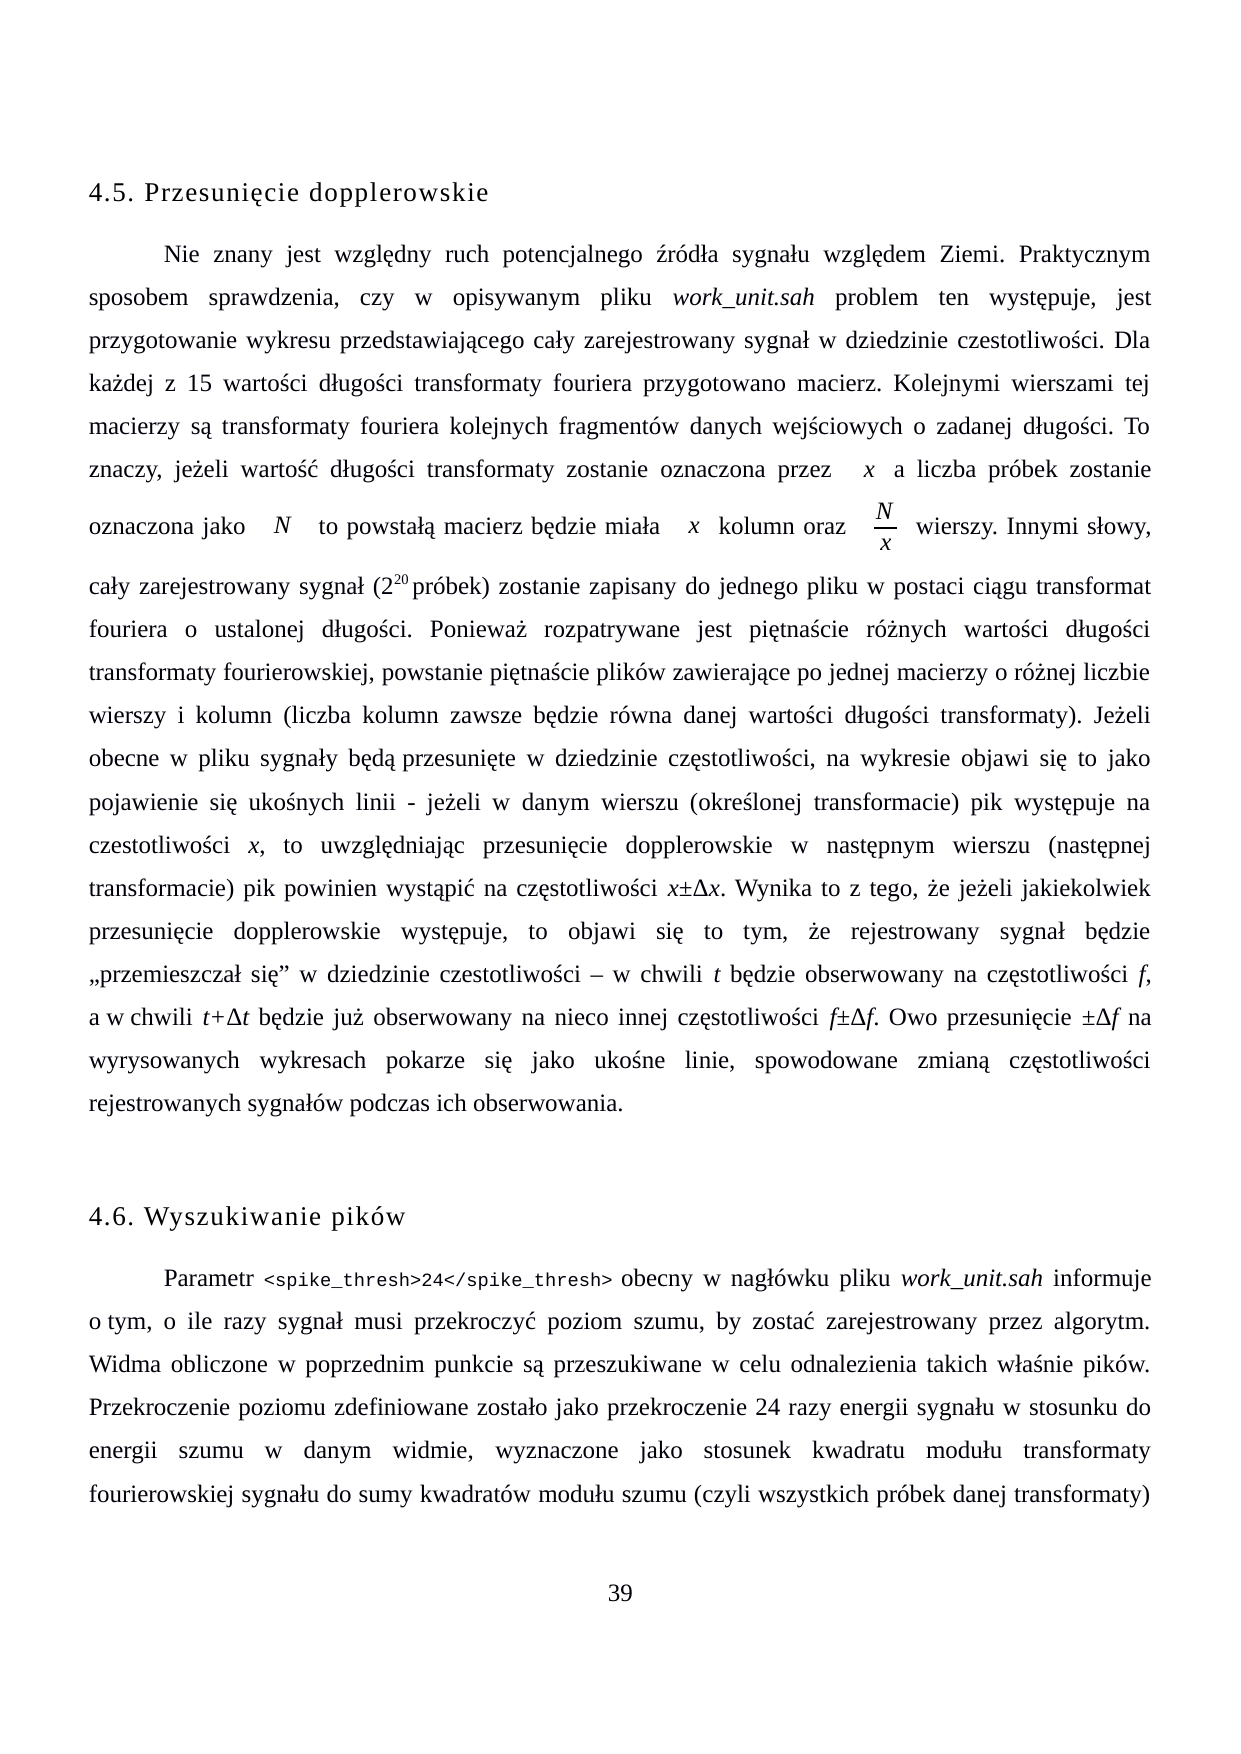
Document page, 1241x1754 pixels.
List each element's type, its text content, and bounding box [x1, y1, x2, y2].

subtitle 4.5. Przesunięcie dopplerowskie [88, 176, 1152, 208]
subtitle 4.6. Wyszukiwanie pików [88, 1201, 1152, 1232]
text Parametr <spike_thresh>24</spike_thresh> obecny w nagłówku pliku work_unit.sah informuje o tym, o ile razy sygnał musi przekroczyć poziom szumu, by zostać zarejestrowany przez algorytm. Widma obliczone w poprzednim punkcie są przeszukiwane w celu odnalezienia takich właśnie pików. Przekroczenie poziomu zdefiniowane zostało jako przekroczenie 24 razy energii sygnału w stosunku do energii szumu w danym widmie, wyznaczone jako stosunek kwadratu modułu transformaty fourierowskiej sygnału do sumy kwadratów modułu szumu (czyli wszystkich próbek danej transformaty) [88, 1263, 1152, 1507]
text Nie znany jest względny ruch potencjalnego źródła sygnału względem Ziemi. Praktycznym sposobem sprawdzenia, czy w opisywanym pliku work_unit.sah problem ten występuje, jest przygotowanie wykresu przedstawiającego cały zarejestrowany sygnał w dziedzinie czestotliwości. Dla każdej z 15 wartości długości transformaty fouriera przygotowano macierz. Kolejnymi wierszami tej macierzy są transformaty fouriera kolejnych fragmentów danych wejściowych o zadanej długości. To znaczy, jeżeli wartość długości transformaty zostanie oznaczona przez a liczba próbek zostanie oznaczona jako to powstałą macierz będzie miała kolumn oraz wierszy. Innymi słowy, cały zarejestrowany sygnał (220 próbek) zostanie zapisany do jednego pliku w postaci ciągu transformat fouriera o ustalonej długości. Ponieważ rozpatrywane jest piętnaście różnych wartości długości transformaty fourierowskiej, powstanie piętnaście plików zawierające po jednej macierzy o różnej liczbie wierszy i kolumn (liczba kolumn zawsze będzie równa danej wartości długości transformaty). Jeżeli obecne w pliku sygnały będą przesunięte w dziedzinie częstotliwości, na wykresie objawi się to jako pojawienie się ukośnych linii - jeżeli w danym wierszu (określonej transformacie) pik występuje na czestotliwości x, to uwzględniając przesunięcie dopplerowskie w następnym wierszu (następnej transformacie) pik powinien wystąpić na częstotliwości x±Δx. Wynika to z tego, że jeżeli jakiekolwiek przesunięcie dopplerowskie występuje, to objawi się to tym, że rejestrowany sygnał będzie „przemieszczał się” w dziedzinie czestotliwości – w chwili t będzie obserwowany na częstotliwości f, a w chwili t+Δt będzie już obserwowany na nieco innej częstotliwości f±Δf. Owo przesunięcie ±Δf na wyrysowanych wykresach pokarze się jako ukośne linie, spowodowane zmianą częstotliwości rejestrowanych sygnałów podczas ich obserwowania. [88, 239, 1152, 1117]
